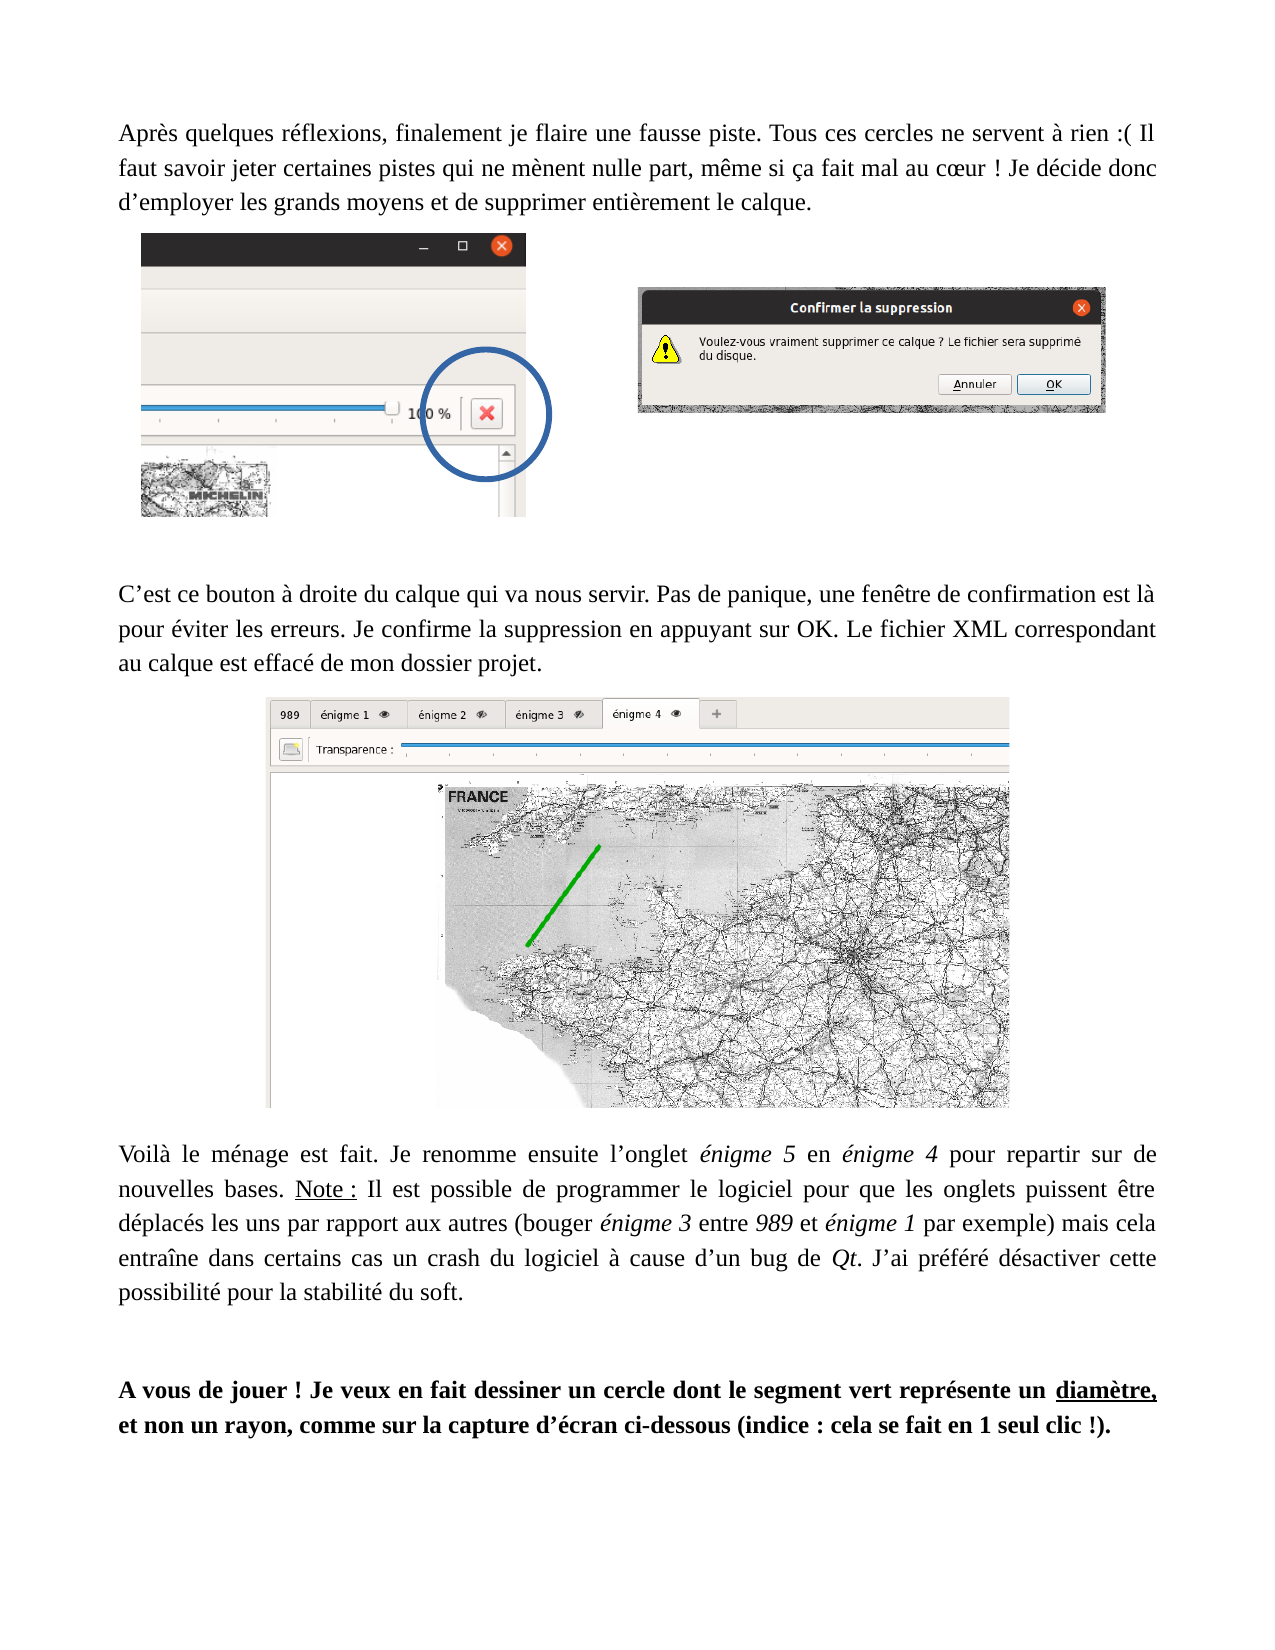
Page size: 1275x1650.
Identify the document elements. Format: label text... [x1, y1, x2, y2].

text Après quelques réflexions, finalement je flaire une fausse piste. Tous ces cercles ne servent à rien :( Il faut savoir jeter certaines pistes qui ne mènent nulle part, même si ça fait mal au cœur ! Je décide donc d’employer les grands moyens et de supprimer entièrement le calque. [118, 118, 1157, 216]
text A vous de jouer ! Je veux en fait dessiner un cercle dont le segment vert représente un diamètre, et non un rayon, comme sur la capture d’écran ci-dessous (indice : cela se fait en 1 seul clic !). [118, 1375, 1157, 1438]
picture [141, 233, 526, 517]
text C’est ce bouton à droite du calque qui va nous servir. Pas de panique, une fenêtre de confirmation est là pour éviter les erreurs. Je confirme la suppression en appuyant sur OK. Le fichier XML correspondant au calque est effacé de mon dossier projet. [118, 579, 1157, 677]
picture [265, 697, 1010, 1108]
text Voilà le ménage est fait. Je renomme ensuite l’onglet énigme 5 en énigme 4 pour repartir sur de nouvelles bases. Note : Il est possible de programmer le logiciel pour que les onglets puissent être déplacés les uns par rapport aux autres (bouger énigme 3 entre 989 et énigme 1 par exemple) mais cela entraîne dans certains cas un crash du logiciel à cause d’un bug de Qt. J’ai préféré désactiver cette possibilité pour la stabilité du soft. [118, 1139, 1157, 1306]
picture [637, 287, 1106, 413]
picture [426, 353, 526, 476]
